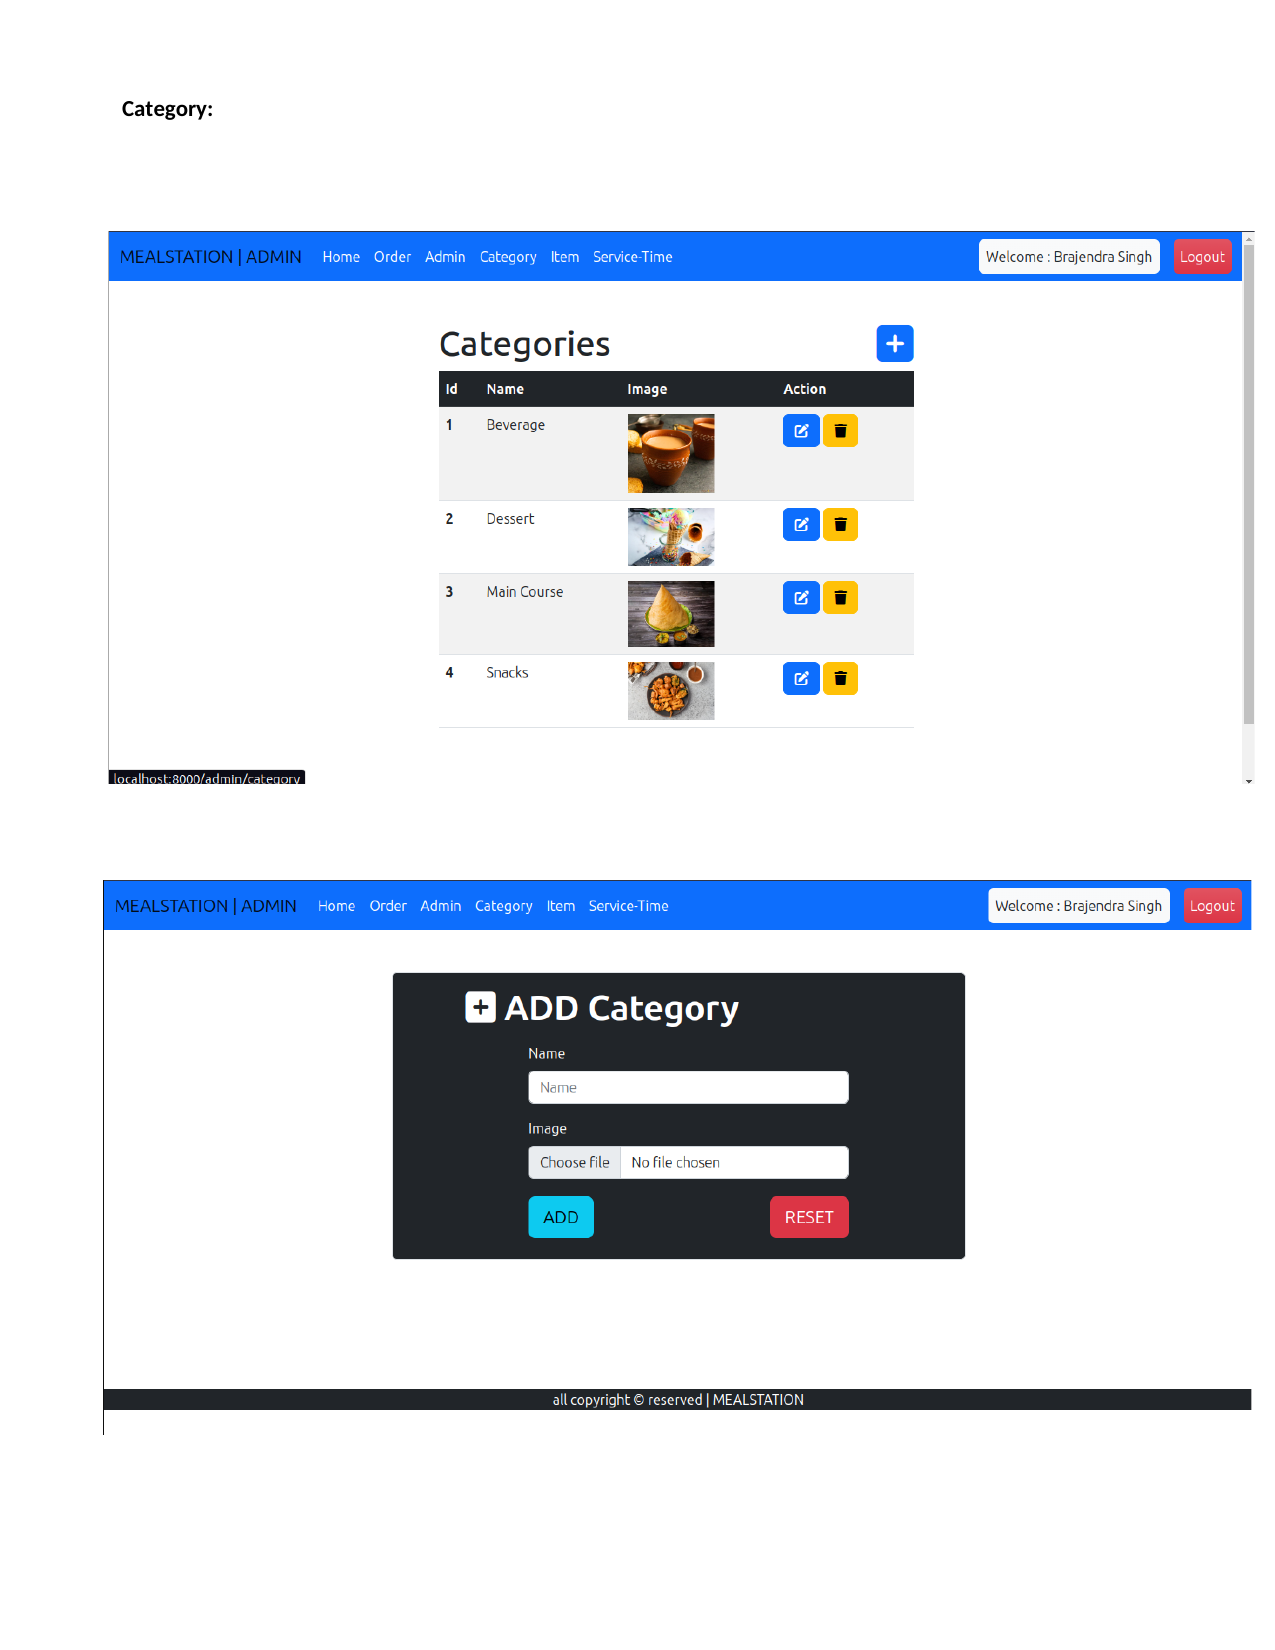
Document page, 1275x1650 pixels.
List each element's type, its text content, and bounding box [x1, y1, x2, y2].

picture [108, 231, 1255, 784]
picture [103, 880, 1252, 1435]
text Category: [122, 94, 1219, 122]
